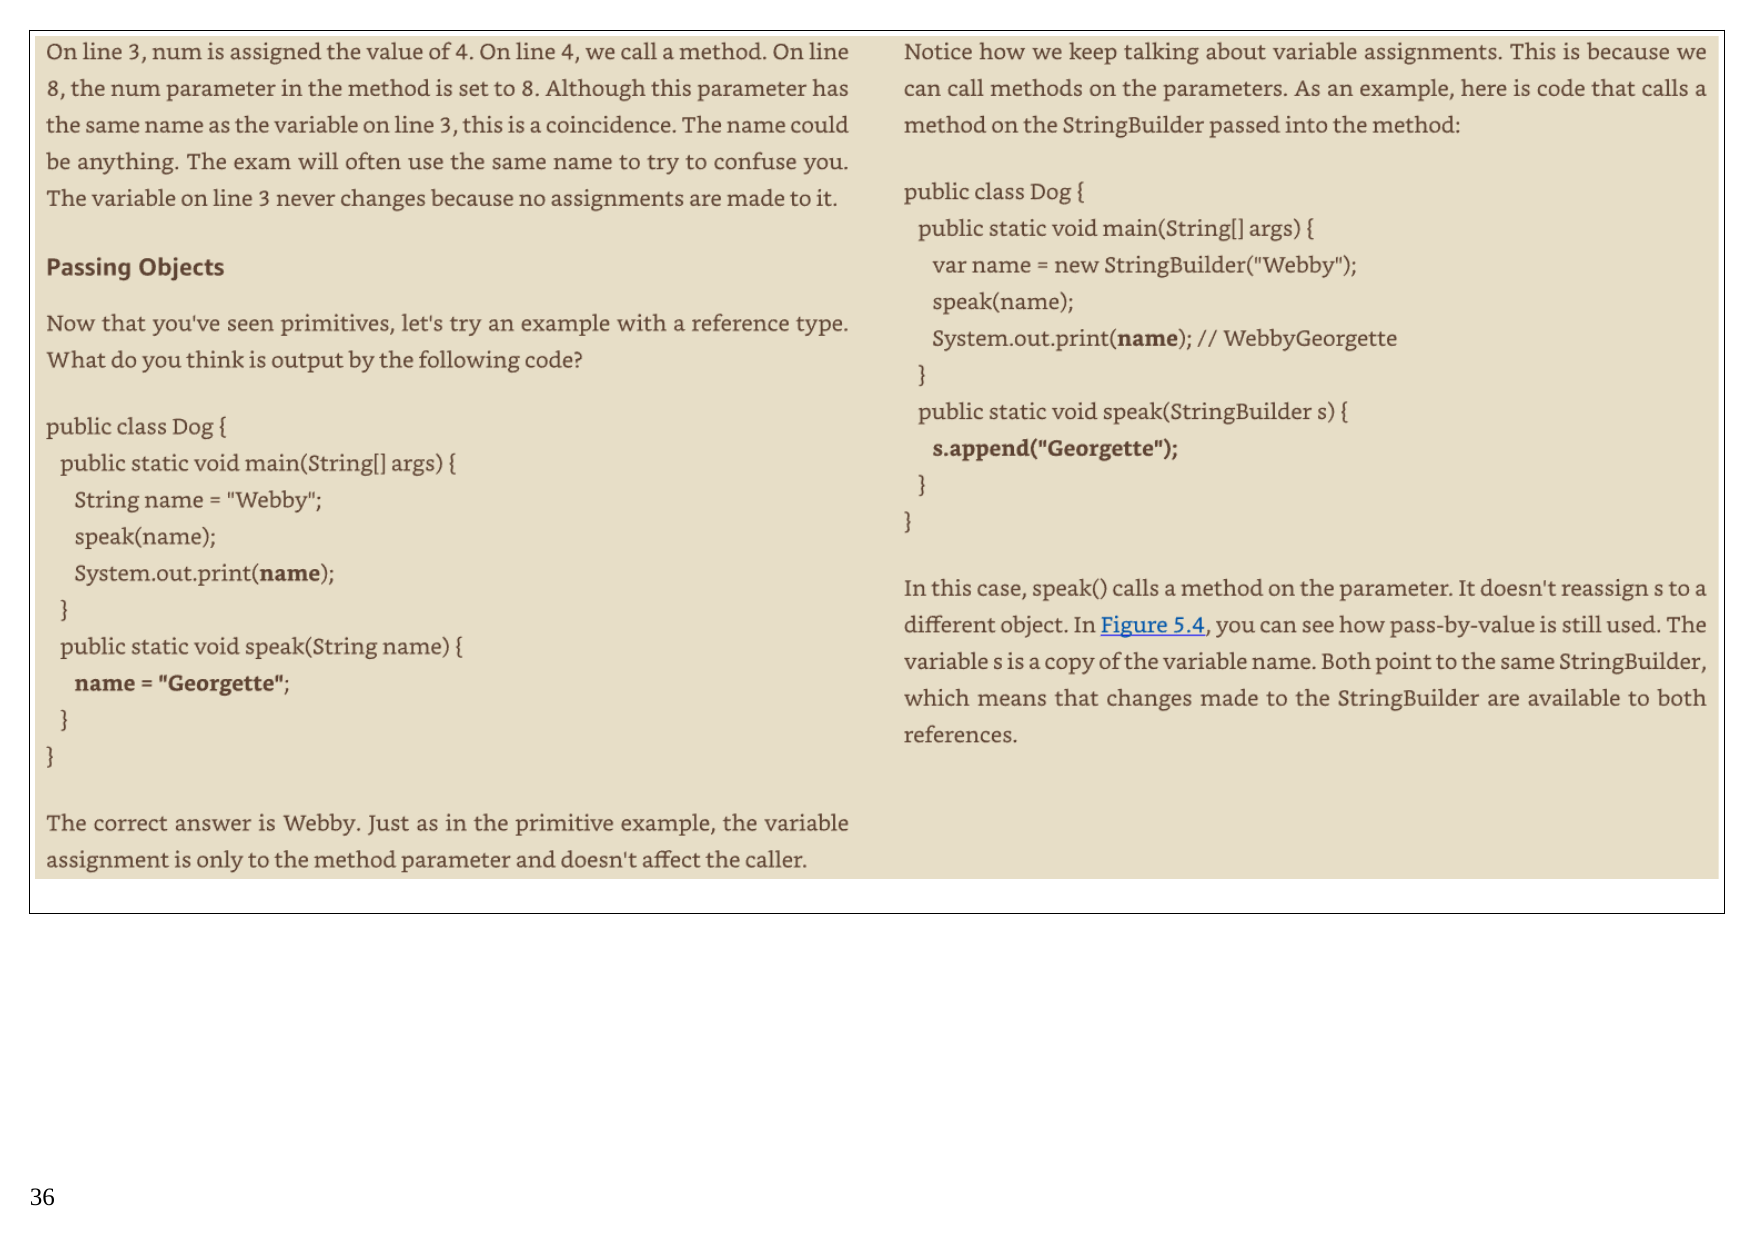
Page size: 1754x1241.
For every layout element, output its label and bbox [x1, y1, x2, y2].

picture [35, 36, 1719, 879]
table_cell [30, 31, 1724, 913]
